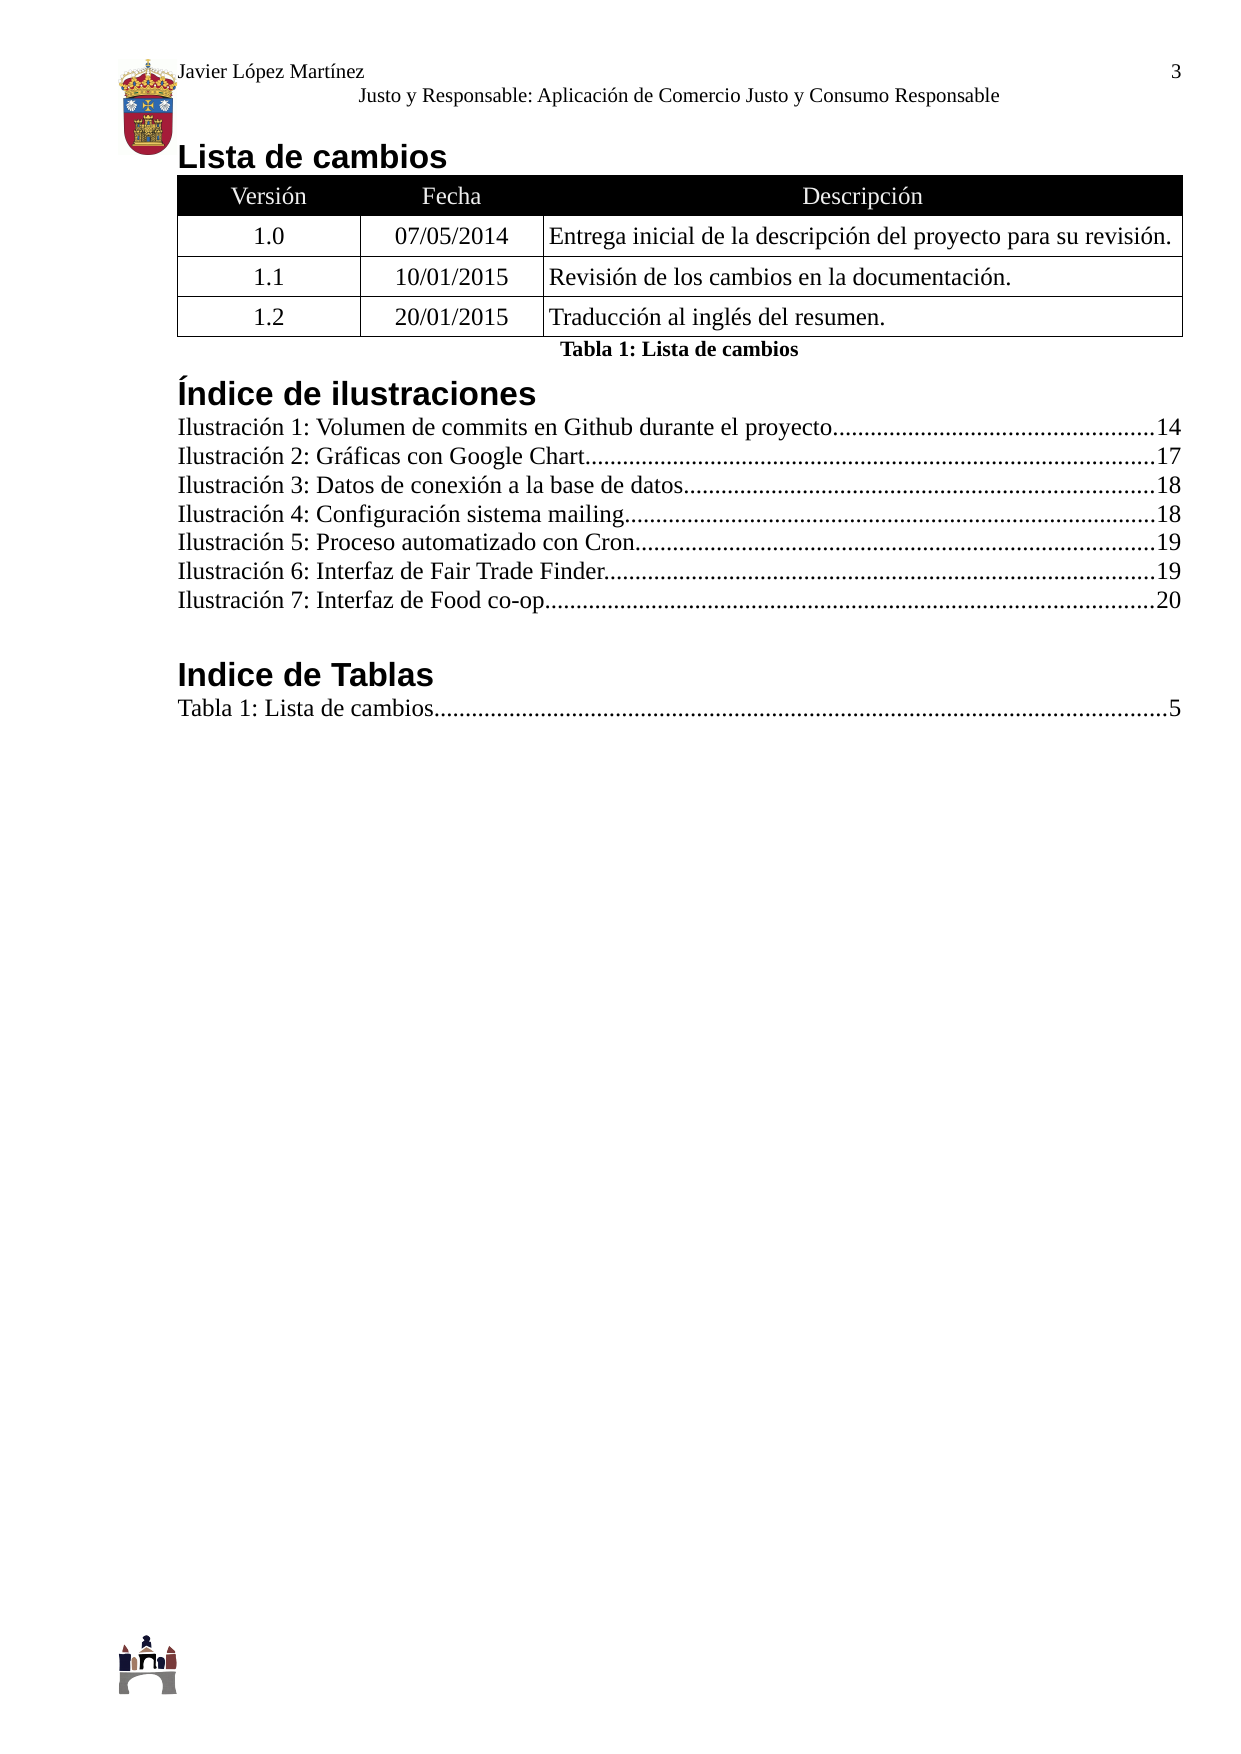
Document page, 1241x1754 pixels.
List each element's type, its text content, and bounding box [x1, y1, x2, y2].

table_cell 1.2 [178, 297, 360, 336]
text Tabla 1: Lista de cambios [177, 337, 1181, 362]
text Ilustración 5: Proceso automatizado con Cron 19 [177, 527, 1181, 556]
subtitle Lista de cambios [177, 137, 1181, 175]
table_cell 20/01/2015 [361, 297, 543, 336]
text Ilustración 2: Gráficas con Google Chart 17 [177, 441, 1181, 470]
table_cell 07/05/2014 [361, 216, 543, 256]
picture [118, 59, 178, 155]
table_cell Revisión de los cambios en la documentación. [544, 257, 1182, 296]
table_cell 1.1 [178, 257, 360, 296]
table_header Fecha [361, 176, 543, 215]
table_header Versión [178, 176, 360, 215]
table_cell 1.0 [178, 216, 360, 256]
table_cell Traducción al inglés del resumen. [544, 297, 1182, 336]
subtitle Indice de Tablas [177, 655, 1181, 693]
text Ilustración 7: Interfaz de Food co-op. 20 [177, 585, 1181, 614]
table_cell 10/01/2015 [361, 257, 543, 296]
picture [118, 1634, 178, 1695]
text Ilustración 3: Datos de conexión a la base de datos. 18 [177, 470, 1181, 499]
subtitle Índice de ilustraciones [177, 374, 1181, 412]
text Ilustración 1: Volumen de commits en Github durante el proyecto. 14 [177, 412, 1181, 441]
text Ilustración 4: Configuración sistema mailing. 18 [177, 499, 1181, 527]
text Tabla 1: Lista de cambios 5 [177, 693, 1181, 722]
table_header Descripción [544, 176, 1182, 215]
text Ilustración 6: Interfaz de Fair Trade Finder. 19 [177, 556, 1181, 585]
table_cell Entrega inicial de la descripción del proyecto para su revisión. [544, 216, 1182, 256]
